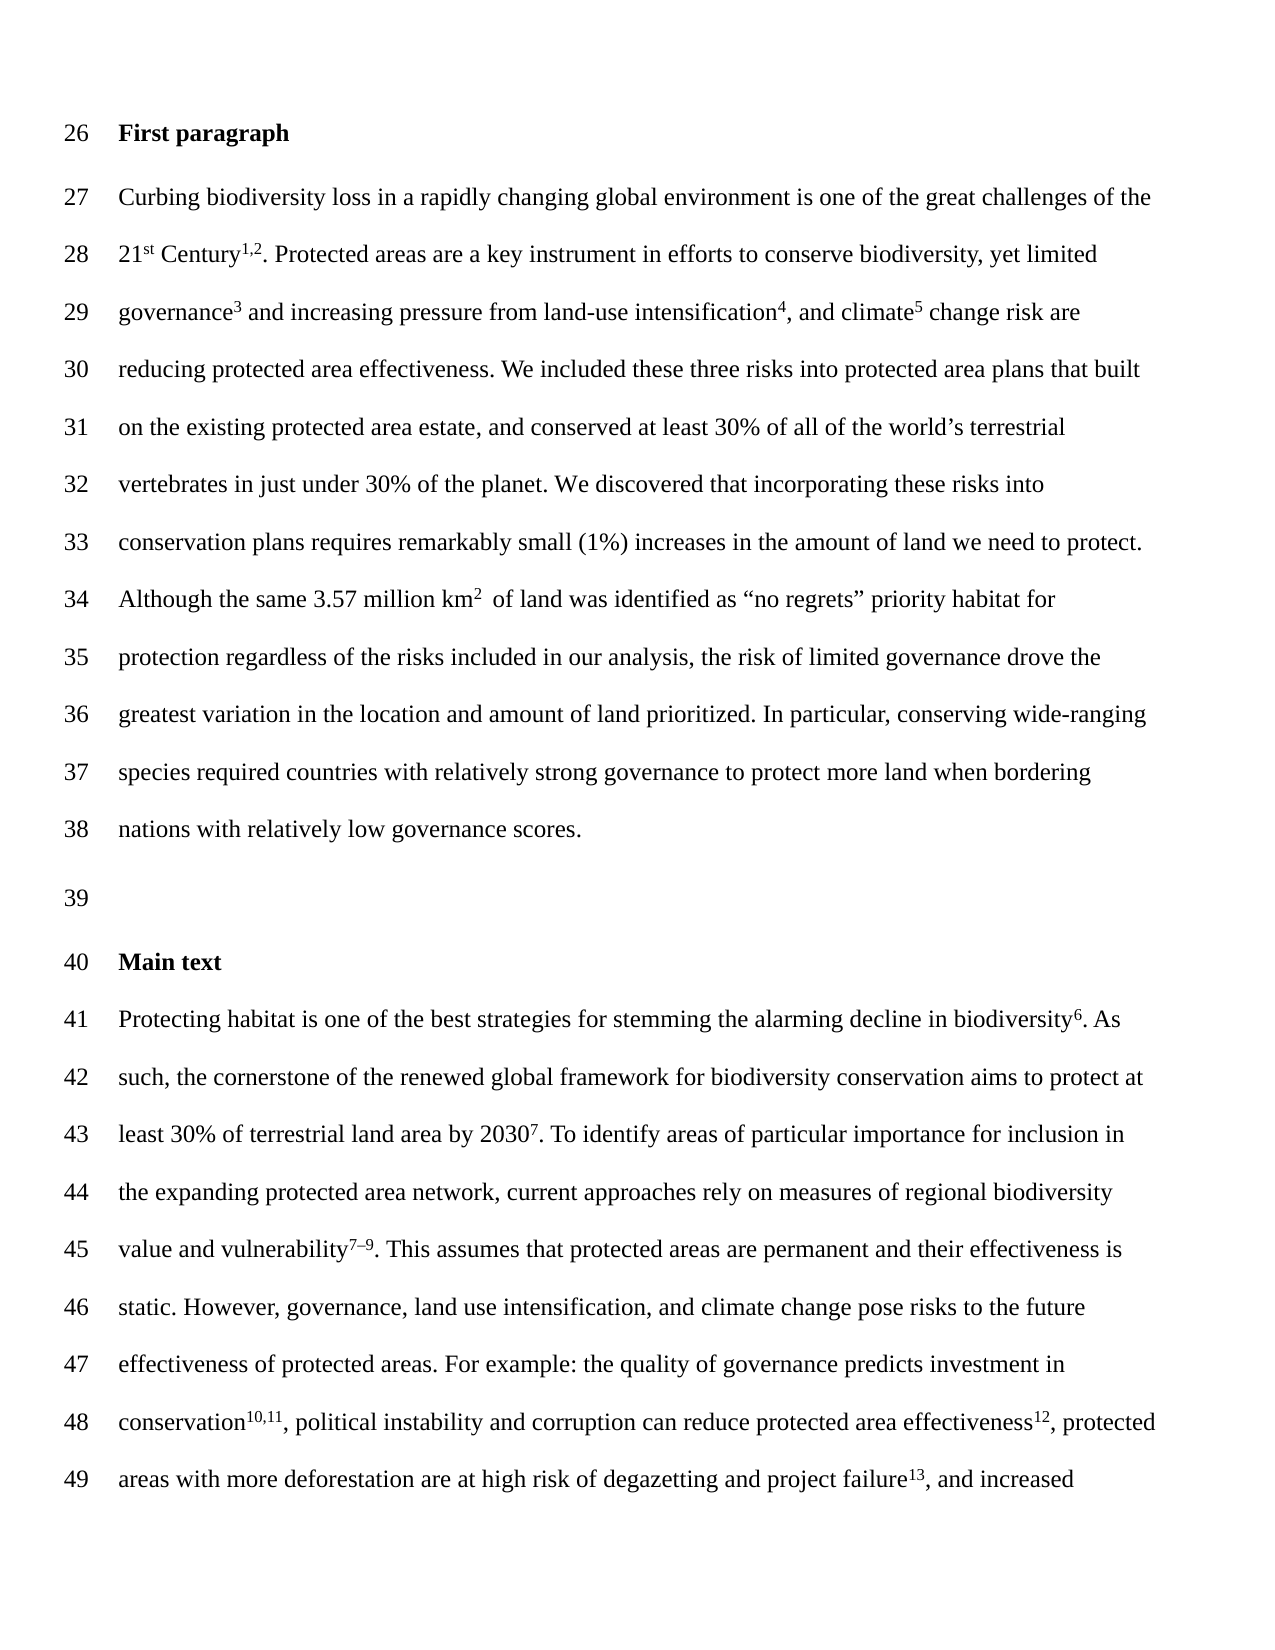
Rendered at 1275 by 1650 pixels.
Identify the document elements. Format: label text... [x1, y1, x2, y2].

text Curbing biodiversity loss in a rapidly changing global environment is one of the great challenges of the 21st Century1,2. Protected areas are a key instrument in efforts to conserve biodiversity, yet limited governance3 and increasing pressure from land-use intensification4, and climate5 change risk are reducing protected area effectiveness. We included these three risks into protected area plans that built on the existing protected area estate, and conserved at least 30% of all of the world’s terrestrial vertebrates in just under 30% of the planet. We discovered that incorporating these risks into conservation plans requires remarkably small (1%) increases in the amount of land we need to protect. Although the same 3.57 million km2 of land was identified as “no regrets” priority habitat for protection regardless of the risks included in our analysis, the risk of limited governance drove the greatest variation in the location and amount of land prioritized. In particular, conserving wide-ranging species required countries with relatively strong governance to protect more land when bordering nations with relatively low governance scores. [118, 182, 1157, 843]
text Protecting habitat is one of the best strategies for stemming the alarming decline in biodiversity6. As such, the cornerstone of the renewed global framework for biodiversity conservation aims to protect at least 30% of terrestrial land area by 20307. To identify areas of particular importance for inclusion in the expanding protected area network, current approaches rely on measures of regional biodiversity value and vulnerability7–9. This assumes that protected areas are permanent and their effectiveness is static. However, governance, land use intensification, and climate change pose risks to the future effectiveness of protected areas. For example: the quality of governance predicts investment in conservation10,11, political instability and corruption can reduce protected area effectiveness12, protected areas with more deforestation are at high risk of degazetting and project failure13, and increased [118, 1004, 1157, 1493]
text First paragraph [118, 118, 1157, 147]
text Main text [118, 947, 1157, 976]
